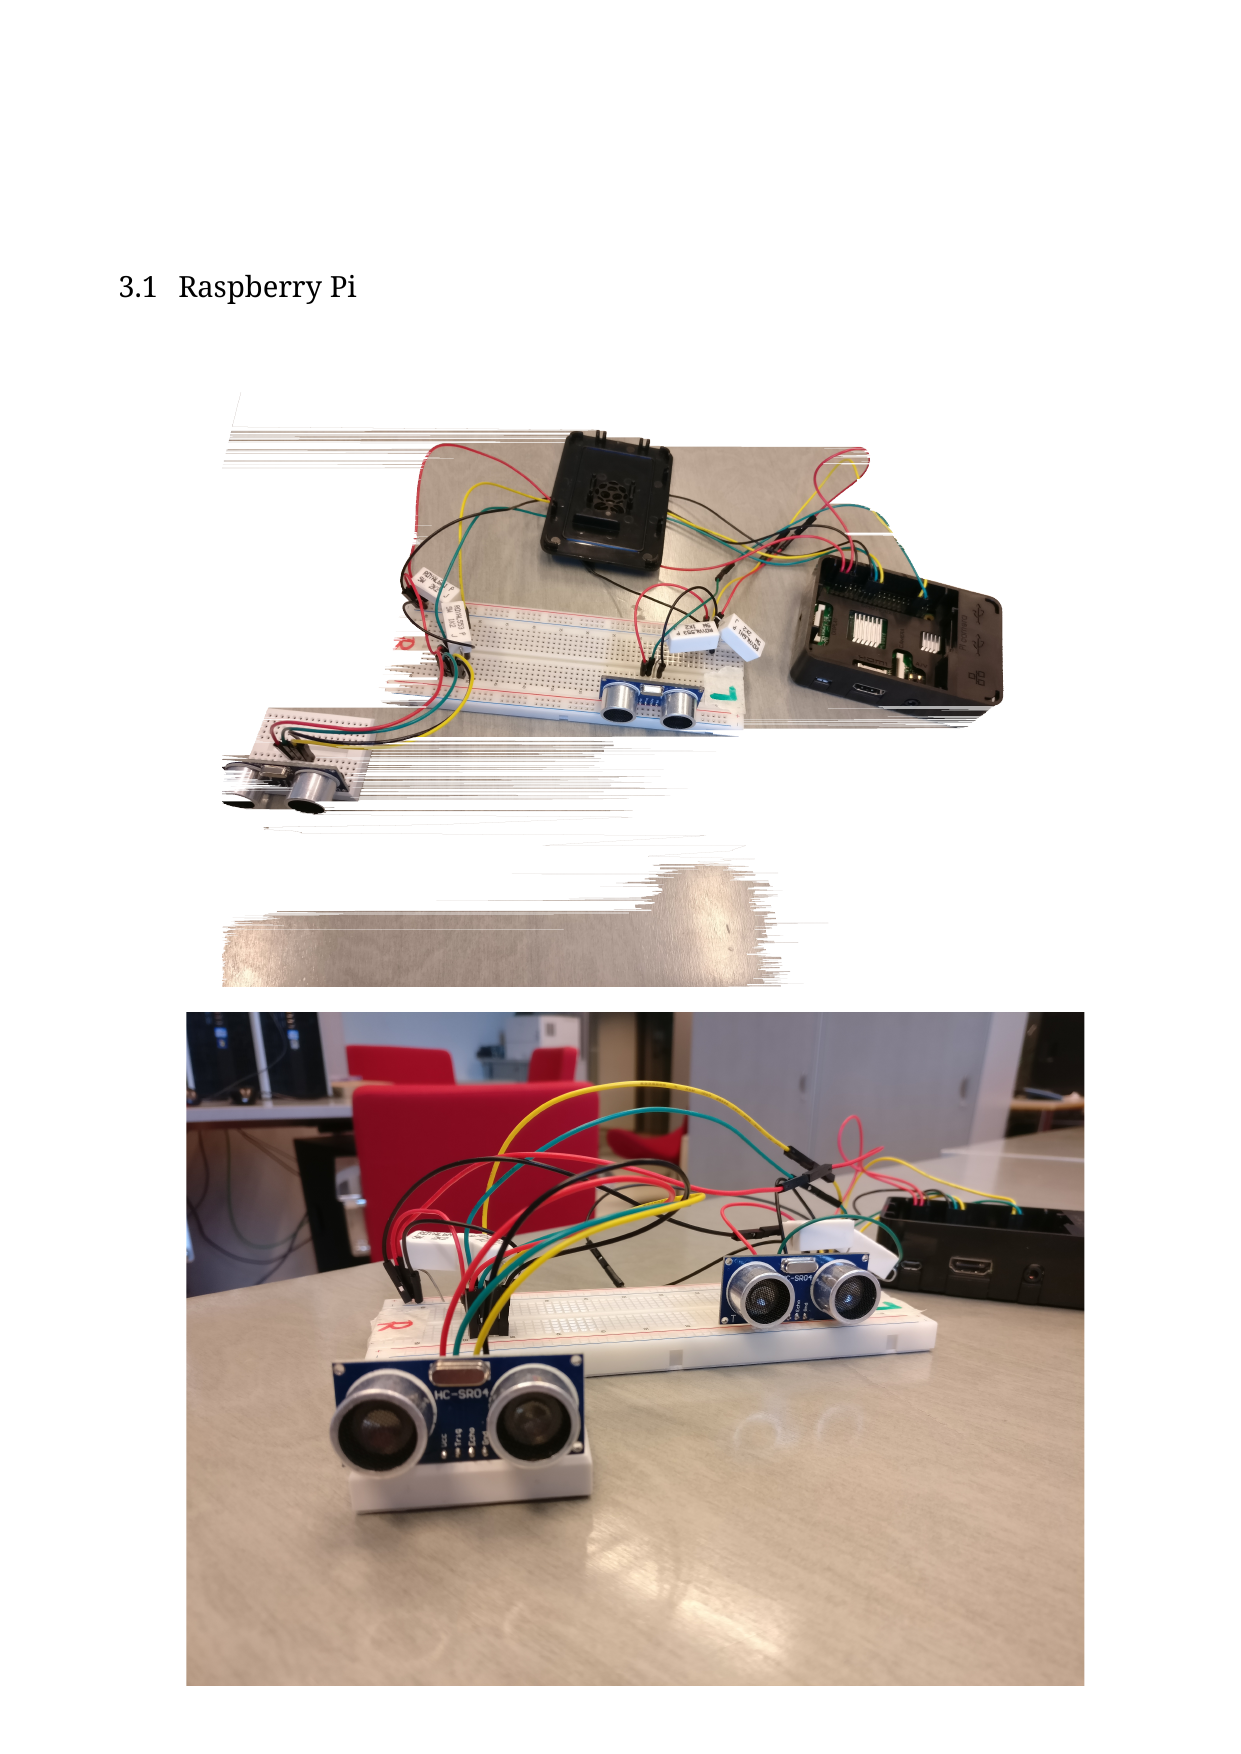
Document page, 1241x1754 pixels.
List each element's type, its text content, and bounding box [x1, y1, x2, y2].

subtitle Raspberry Pi [118, 266, 1152, 306]
